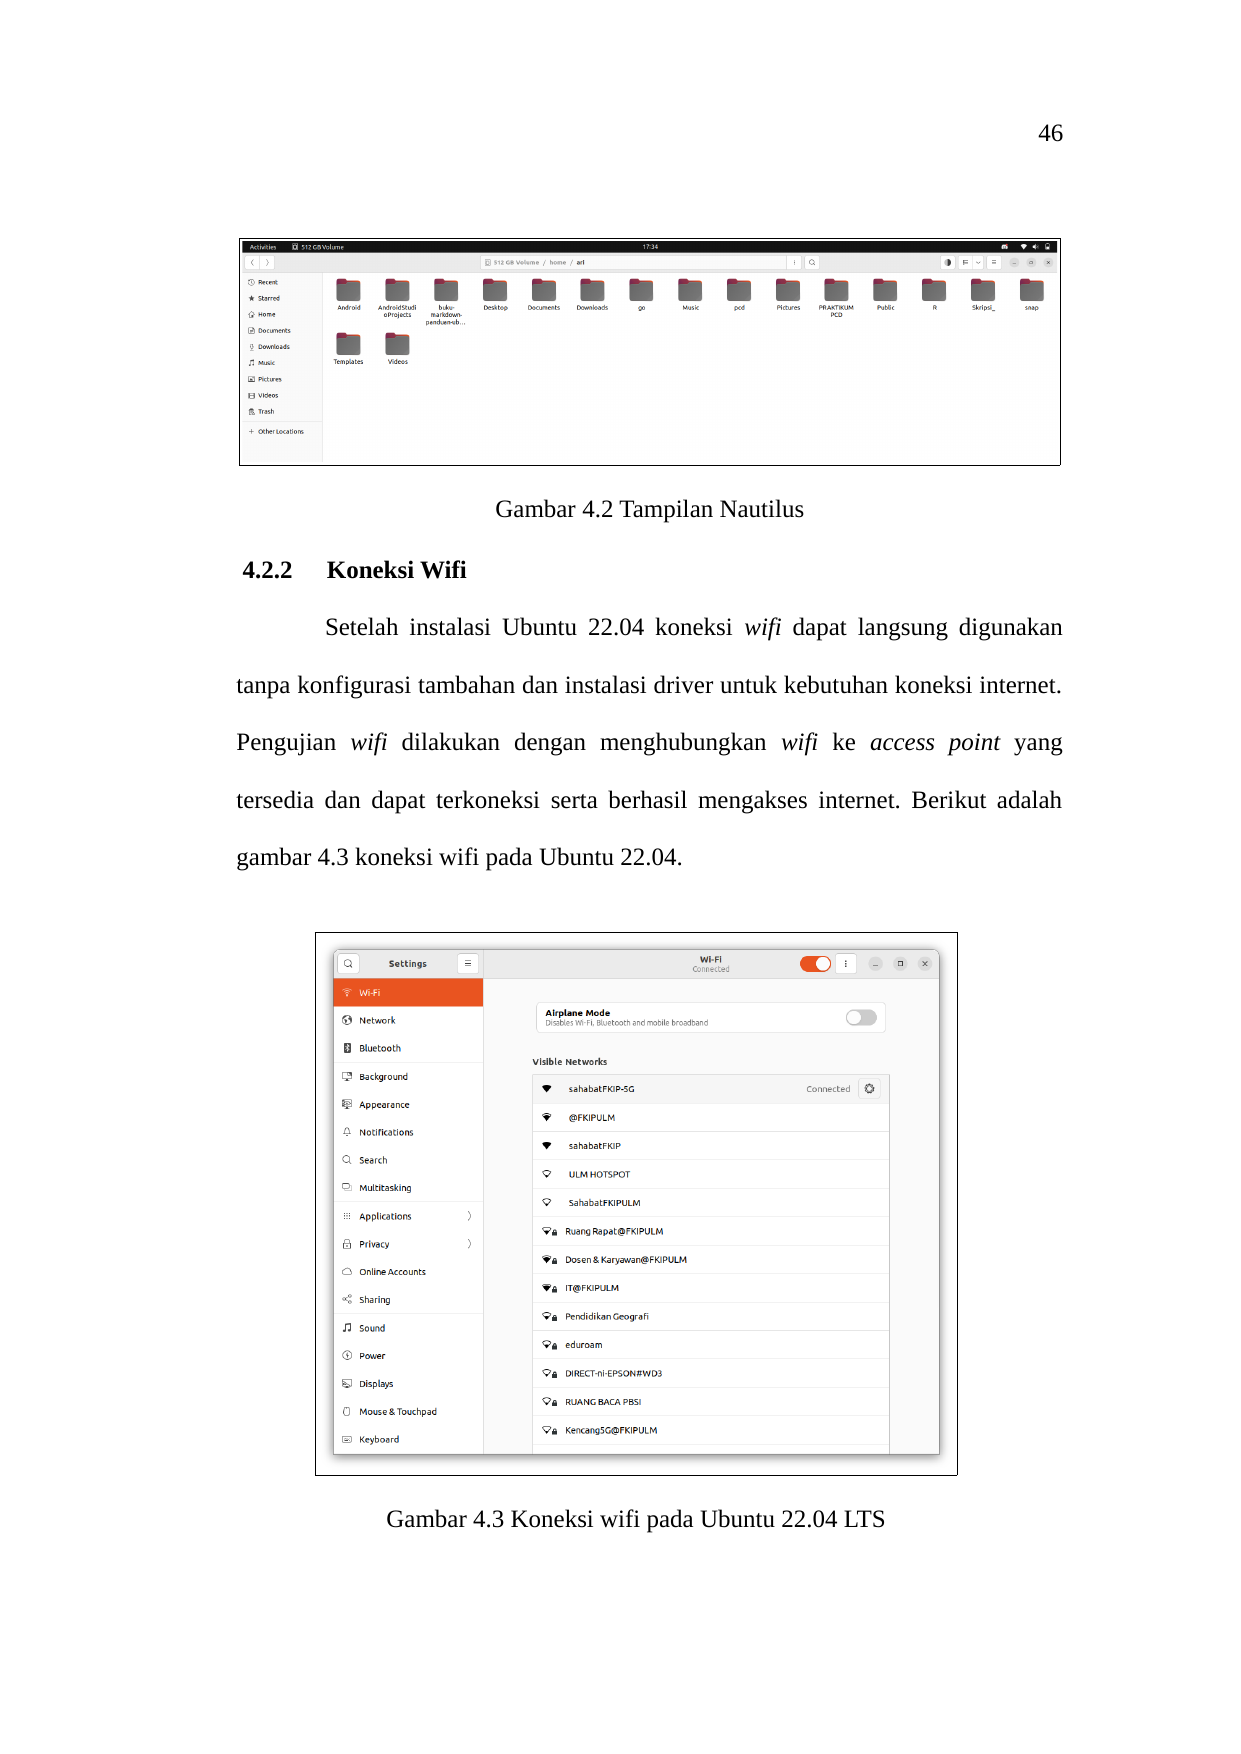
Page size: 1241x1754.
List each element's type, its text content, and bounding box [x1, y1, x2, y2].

text [240, 239, 1060, 465]
text Gambar 4.3 Koneksi wifi pada Ubuntu 22.04 LTS [239, 932, 1033, 1533]
text Gambar 4.2 Tampilan Nautilus [239, 466, 1060, 523]
subtitle Koneksi Wifi [236, 555, 1063, 584]
text Setelah instalasi Ubuntu 22.04 koneksi wifi dapat langsung digunakan tanpa konfigurasi tambahan dan instalasi driver untuk kebutuhan koneksi internet. Pengujian wifi dilakukan dengan menghubungkan wifi ke access point yang tersedia dan dapat terkoneksi serta berhasil mengakses internet. Berikut adalah gambar 4.3 koneksi wifi pada Ubuntu 22.04. [236, 612, 1063, 871]
picture [317, 935, 955, 1472]
